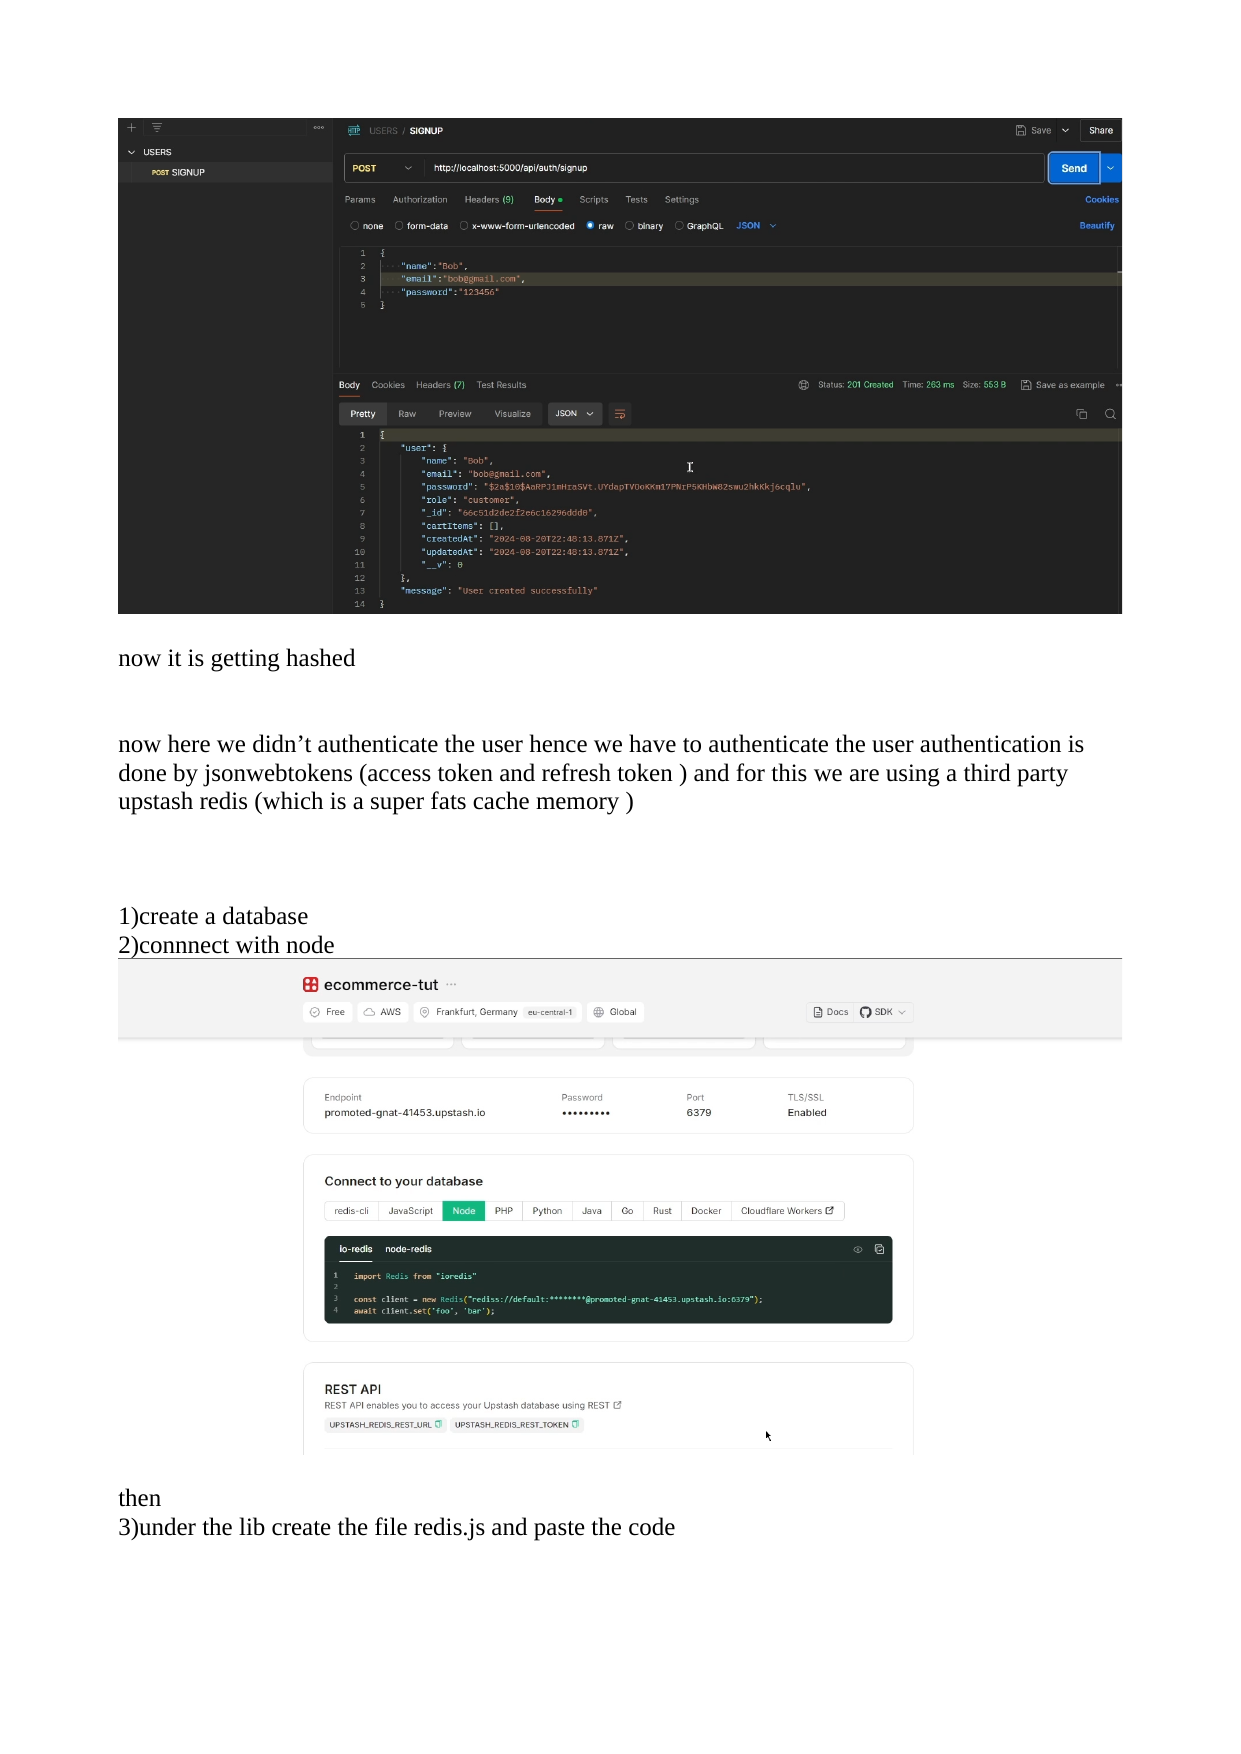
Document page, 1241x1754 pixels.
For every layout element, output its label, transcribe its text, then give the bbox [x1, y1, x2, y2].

text 2)connnect with node [118, 930, 1122, 958]
text now it is getting hashed [118, 643, 1122, 671]
text 1)create a database [118, 901, 1122, 930]
picture [118, 118, 1123, 614]
picture [118, 958, 1123, 1455]
text now here we didn’t authenticate the user hence we have to authenticate the user authentication is done by jsonwebtokens (access token and refresh token ) and for this we are using a third party upstash redis (which is a super fats cache memory ) [118, 729, 1122, 815]
text 3)under the lib create the file redis.js and paste the code [118, 1512, 1122, 1541]
text then [118, 1483, 1122, 1512]
